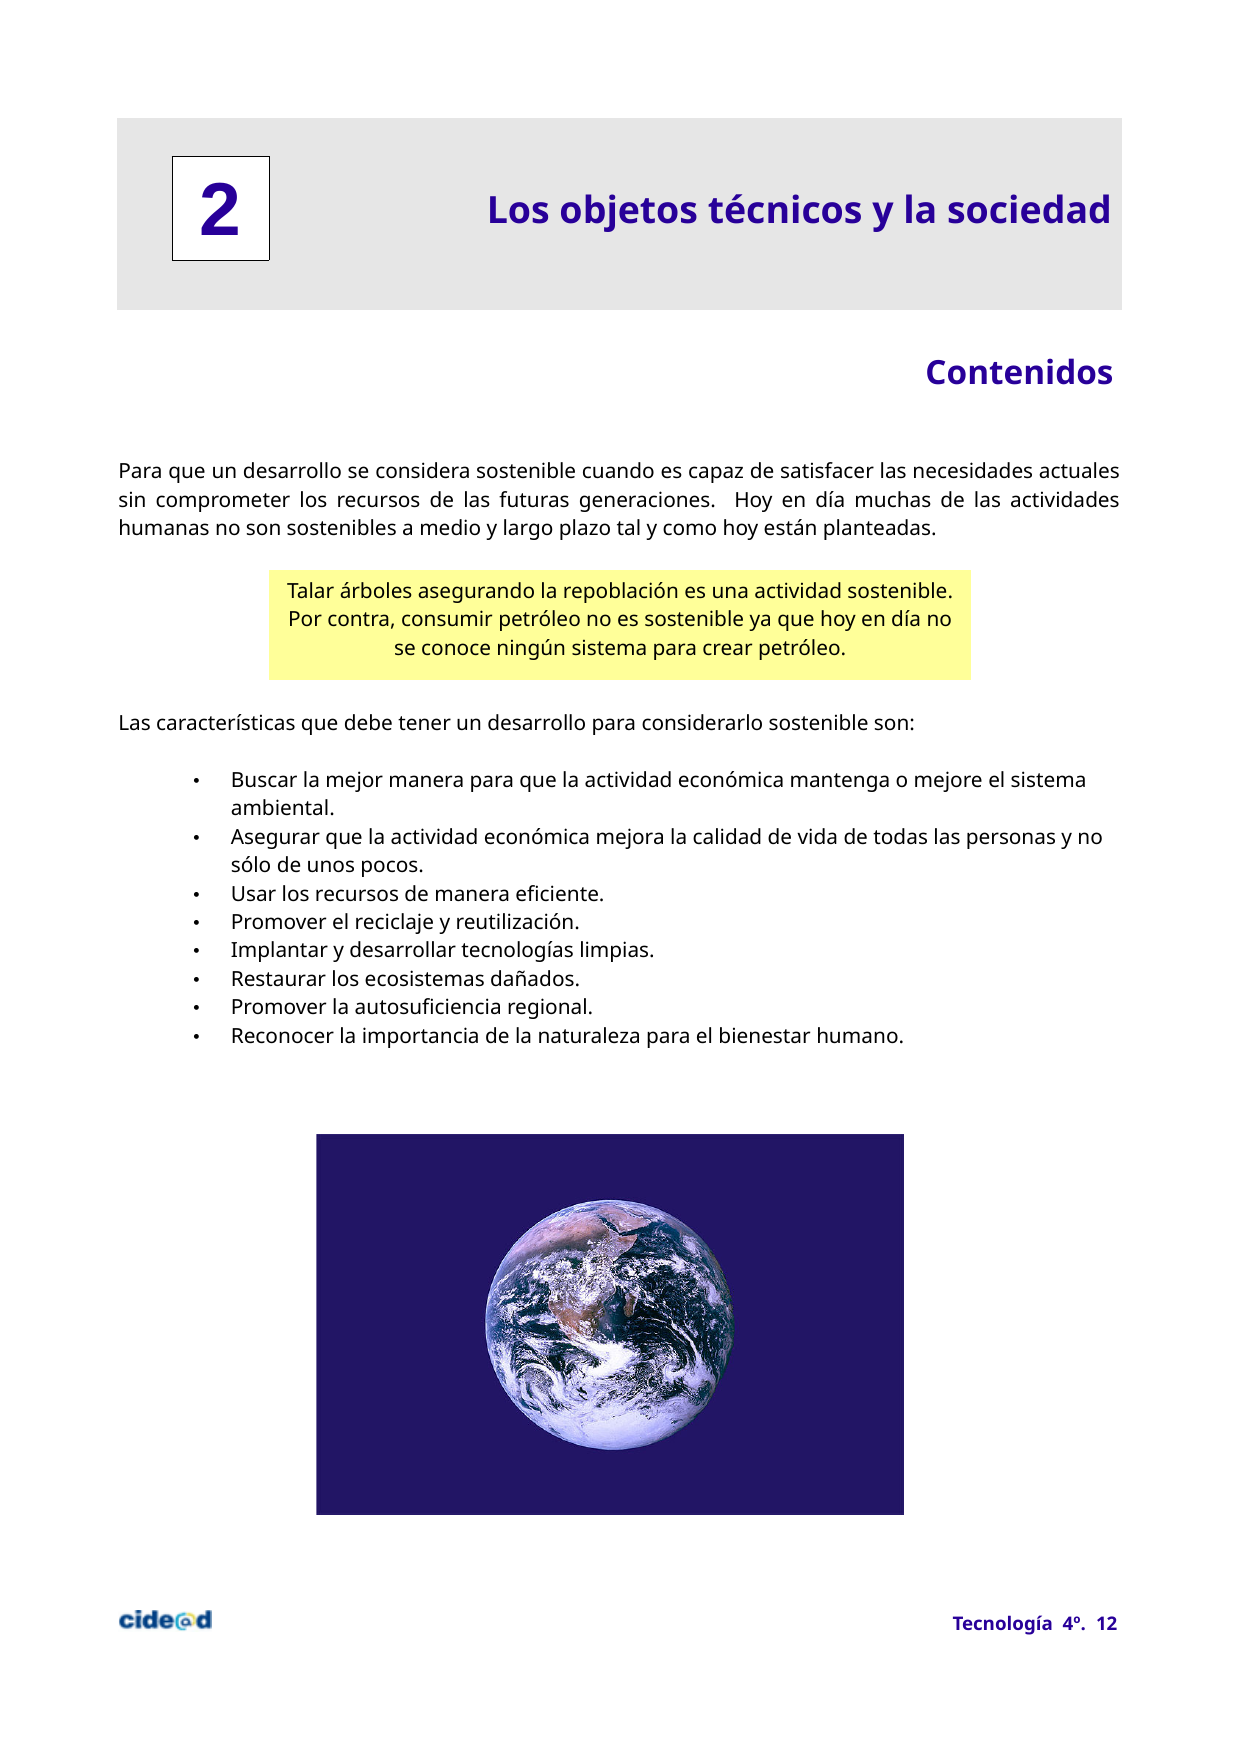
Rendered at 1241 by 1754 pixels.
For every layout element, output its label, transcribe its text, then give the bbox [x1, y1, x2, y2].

text Las características que debe tener un desarrollo para considerarlo sostenible son: [118, 708, 1122, 737]
list Restaurar los ecosistemas dañados. [193, 964, 1122, 992]
list Promover el reciclaje y reutilización. [193, 907, 1122, 936]
table_header Talar árboles asegurando la repoblación es una actividad sostenible. Por contra, consumir petróleo no es sostenible ya que hoy en día no se conoce ningún sistema para crear petróleo. [269, 570, 971, 680]
list Asegurar que la actividad económica mejora la calidad de vida de todas las personas y no sólo de unos pocos. [193, 822, 1122, 879]
text Contenidos [118, 349, 1122, 394]
list Reconocer la importancia de la naturaleza para el bienestar humano. [193, 1021, 1122, 1049]
picture [118, 1610, 212, 1632]
text Para que un desarrollo se considera sostenible cuando es capaz de satisfacer las necesidades actuales sin comprometer los recursos de las futuras generaciones. Hoy en día muchas de las actividades humanas no son sostenibles a medio y largo plazo tal y como hoy están planteadas. [118, 457, 1122, 542]
list Usar los recursos de manera eficiente. [193, 879, 1122, 907]
list Buscar la mejor manera para que la actividad económica mantenga o mejore el sistema ambiental. [193, 765, 1122, 822]
list Promover la autosuficiencia regional. [193, 992, 1122, 1021]
list Implantar y desarrollar tecnologías limpias. [193, 936, 1122, 964]
picture [316, 1134, 904, 1515]
table_header Los objetos técnicos y la sociedad [117, 118, 1122, 310]
